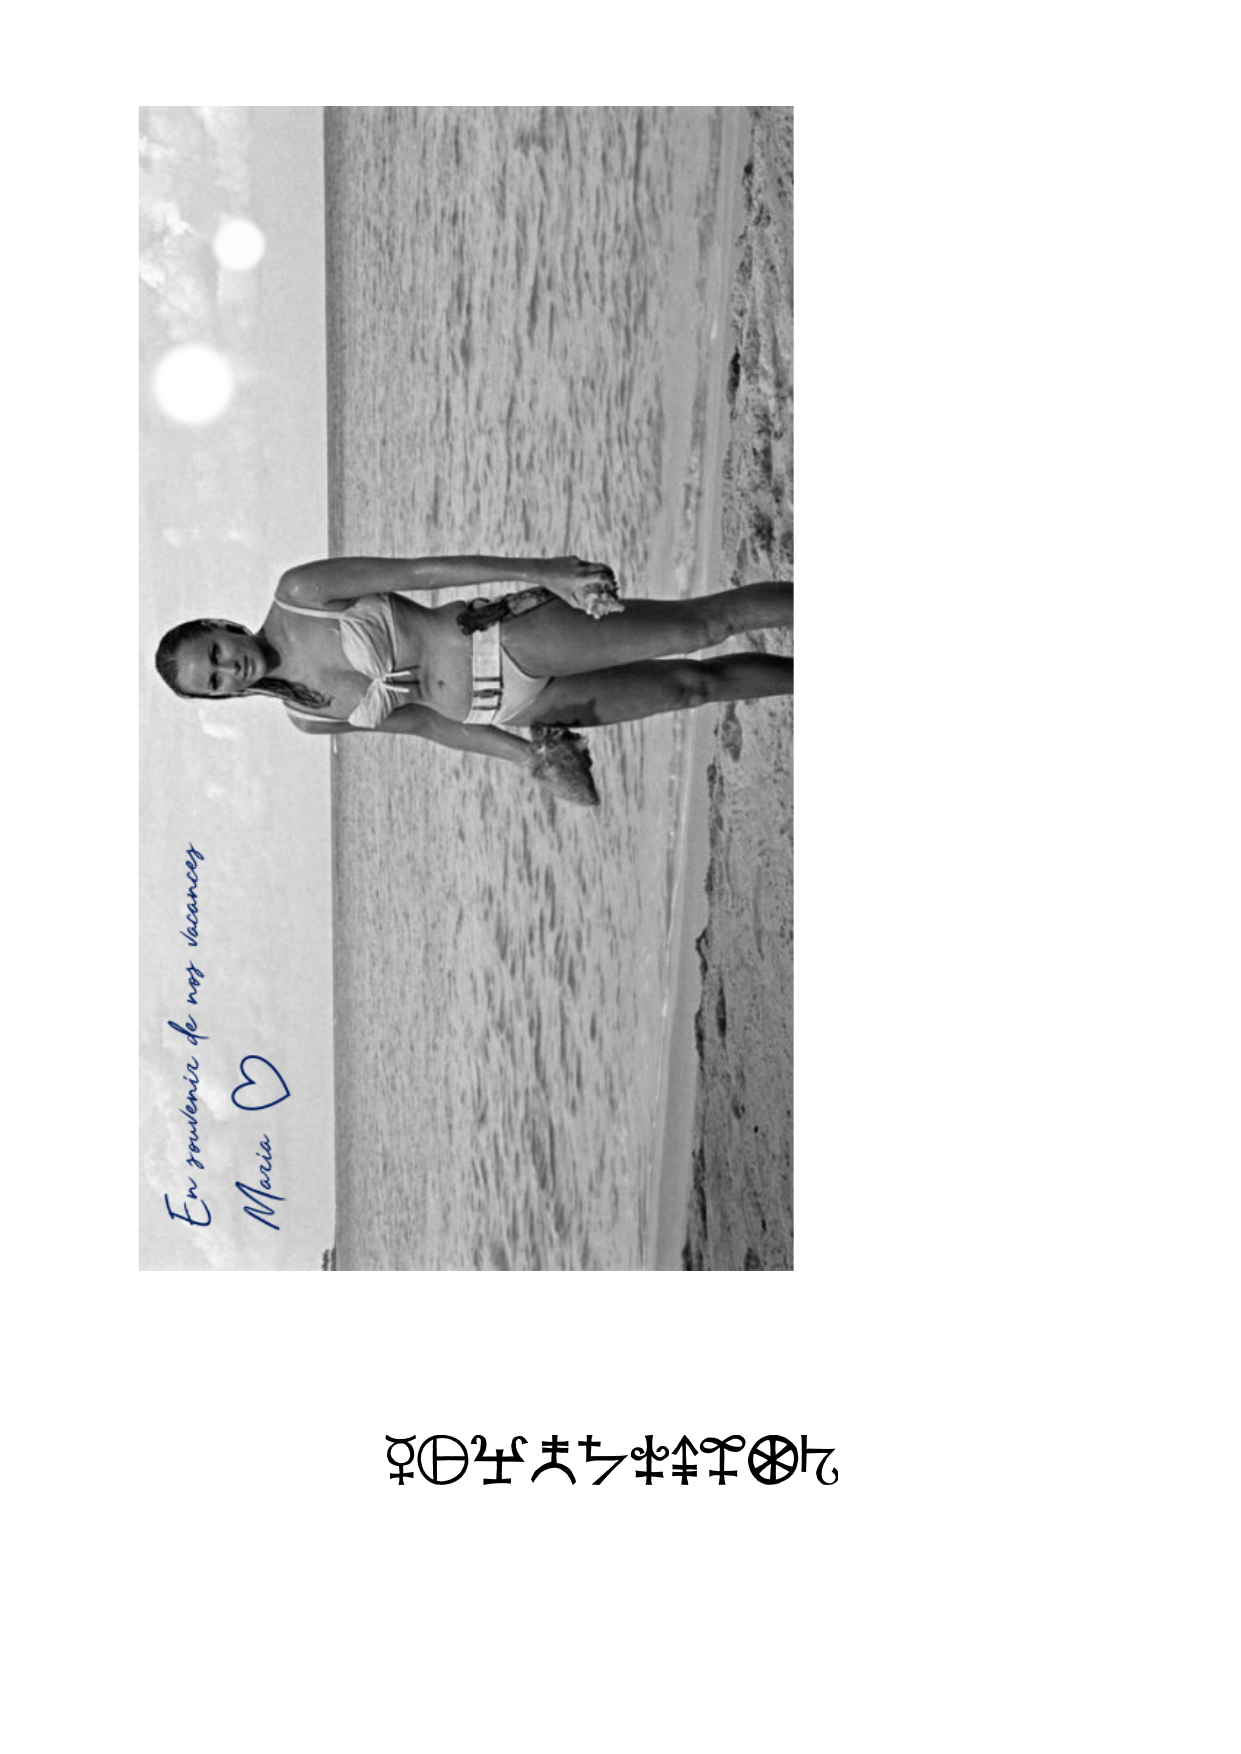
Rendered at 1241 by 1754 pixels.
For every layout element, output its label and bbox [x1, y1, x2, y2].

picture [138, 106, 794, 1271]
picture [385, 1435, 838, 1485]
